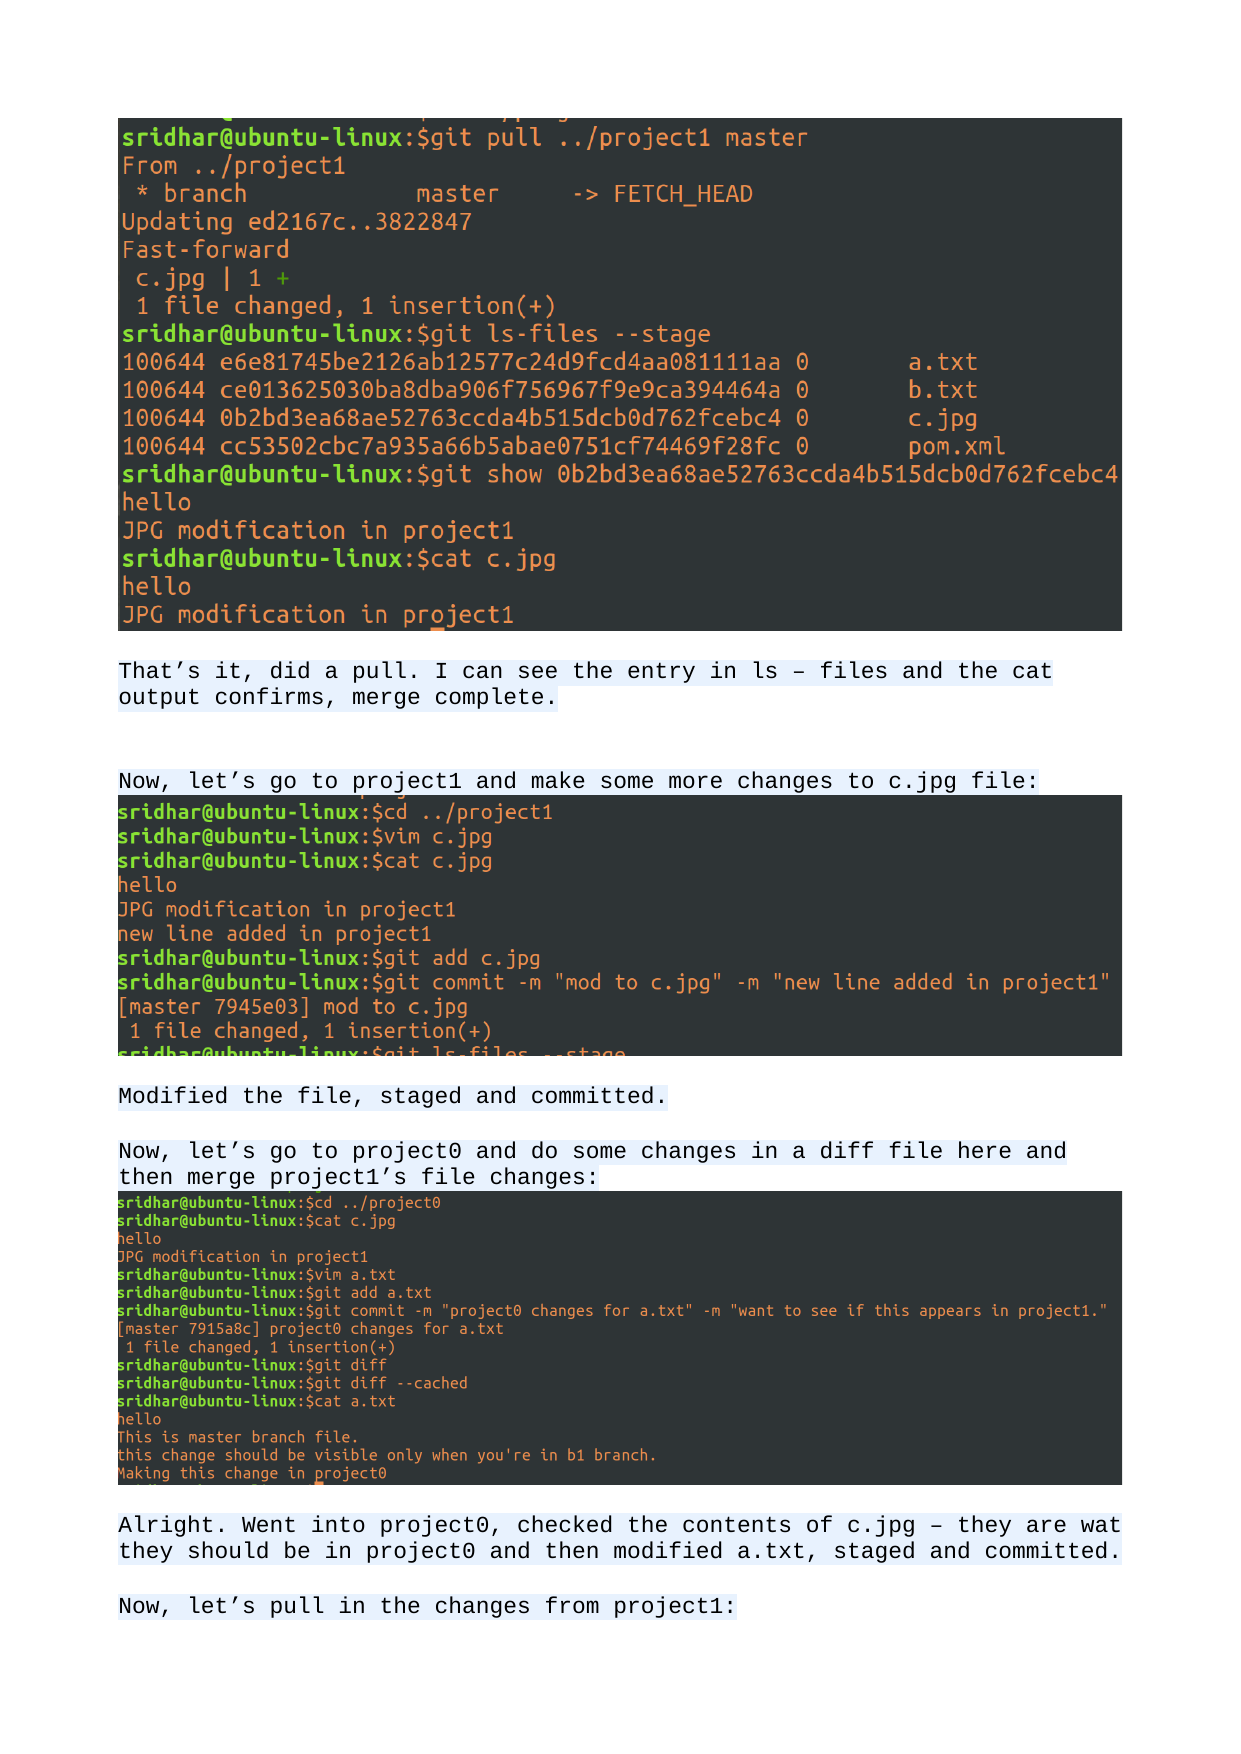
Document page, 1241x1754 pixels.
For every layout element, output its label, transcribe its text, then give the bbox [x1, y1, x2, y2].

text Now, let’s go to project1 and make some more changes to c.jpg file: [118, 769, 1122, 795]
text That’s it, did a pull. I can see the entry in ls – files and the cat output confirms, merge complete. [118, 660, 1122, 712]
picture [118, 118, 1123, 631]
text Alright. Went into project0, checked the contents of c.jpg – they are wat they should be in project0 and then modified a.txt, staged and committed. [118, 1513, 1122, 1565]
picture [118, 795, 1123, 1056]
picture [118, 1191, 1123, 1485]
text Now, let’s go to project0 and do some changes in a diff file here and then merge project1’s file changes: [118, 1139, 1122, 1191]
text Modified the file, staged and committed. [118, 1085, 1122, 1111]
text Now, let’s pull in the changes from project1: [118, 1594, 1122, 1620]
